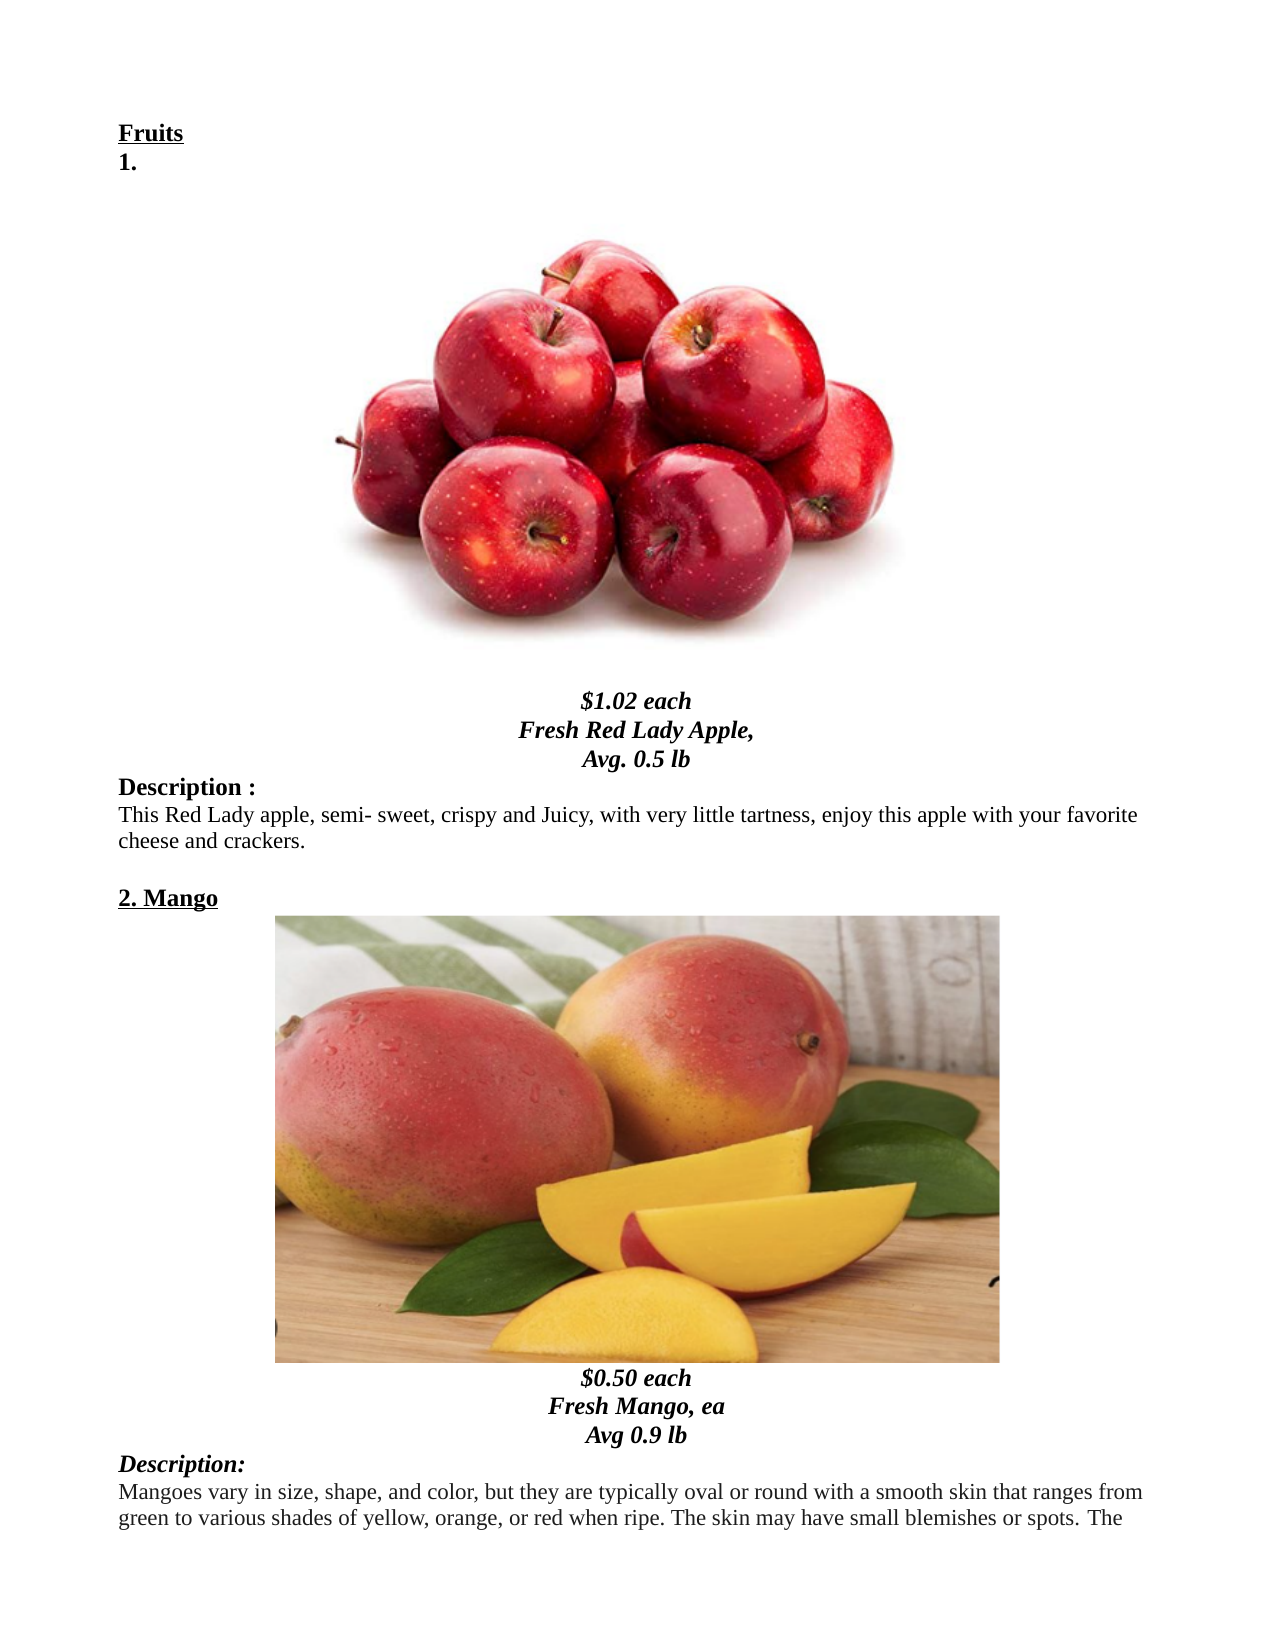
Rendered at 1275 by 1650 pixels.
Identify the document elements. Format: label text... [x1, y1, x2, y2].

text Avg 0.9 lb [118, 1420, 1157, 1449]
picture [275, 911, 1001, 1363]
text $0.50 each [118, 911, 1157, 1391]
text 1. [118, 147, 1157, 176]
text Fresh Red Lady Apple, [118, 715, 1157, 744]
text Description : [118, 772, 1157, 801]
text Description: [118, 1449, 1157, 1478]
text This Red Lady apple, semi- sweet, crispy and Juicy, with very little tartness, enjoy this apple with your favorite cheese and crackers. [118, 801, 1157, 854]
picture [298, 180, 929, 687]
text $1.02 each [118, 176, 1157, 715]
text Avg. 0.5 lb [118, 744, 1157, 772]
text Fresh Mango, ea [118, 1391, 1157, 1420]
text 2. Mango [118, 883, 1157, 911]
text Fruits [118, 118, 1157, 147]
text Mangoes vary in size, shape, and color, but they are typically oval or round with a smooth skin that ranges from green to various shades of yellow, orange, or red when ripe. The skin may have small blemishes or spots. The [118, 1478, 1157, 1530]
